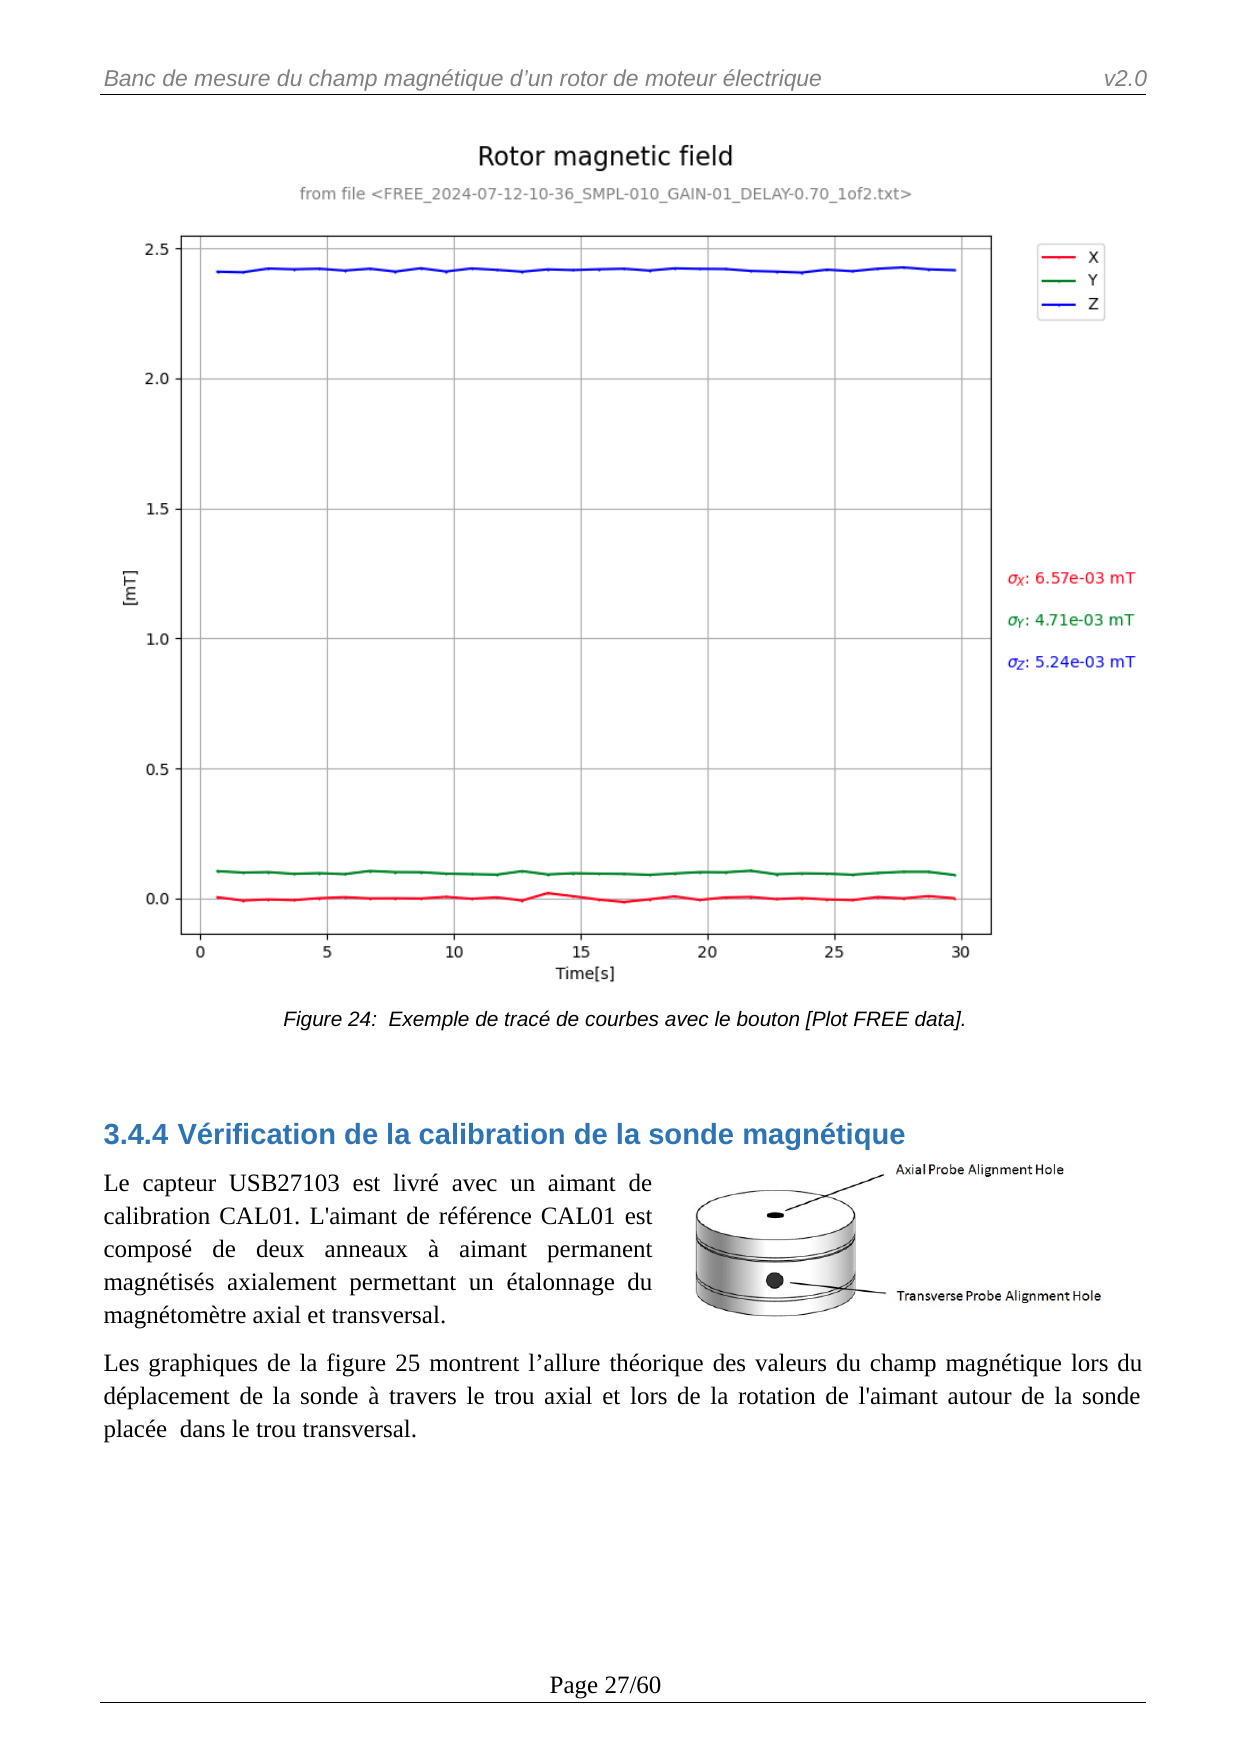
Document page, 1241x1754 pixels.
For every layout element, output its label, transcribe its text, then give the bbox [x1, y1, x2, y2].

text Les graphiques de la figure 25 montrent l’allure théorique des valeurs du champ magnétique lors du déplacement de la sonde à travers le trou axial et lors de la rotation de l'aimant autour de la sonde placée dans le trou transversal. [103, 1348, 1143, 1443]
picture [682, 1156, 1105, 1325]
subtitle Vérification de la calibration de la sonde magnétique [103, 1117, 1143, 1151]
text Le capteur USB27103 est livré avec un aimant de calibration CAL01. L'aimant de référence CAL01 est composé de deux anneaux à aimant permanent magnétisés axialement permettant un étalonnage du magnétomètre axial et transversal. [103, 1168, 1143, 1329]
picture [106, 136, 1146, 995]
text Figure 24: Exemple de tracé de courbes avec le bouton [Plot FREE data]. [103, 136, 1149, 1031]
